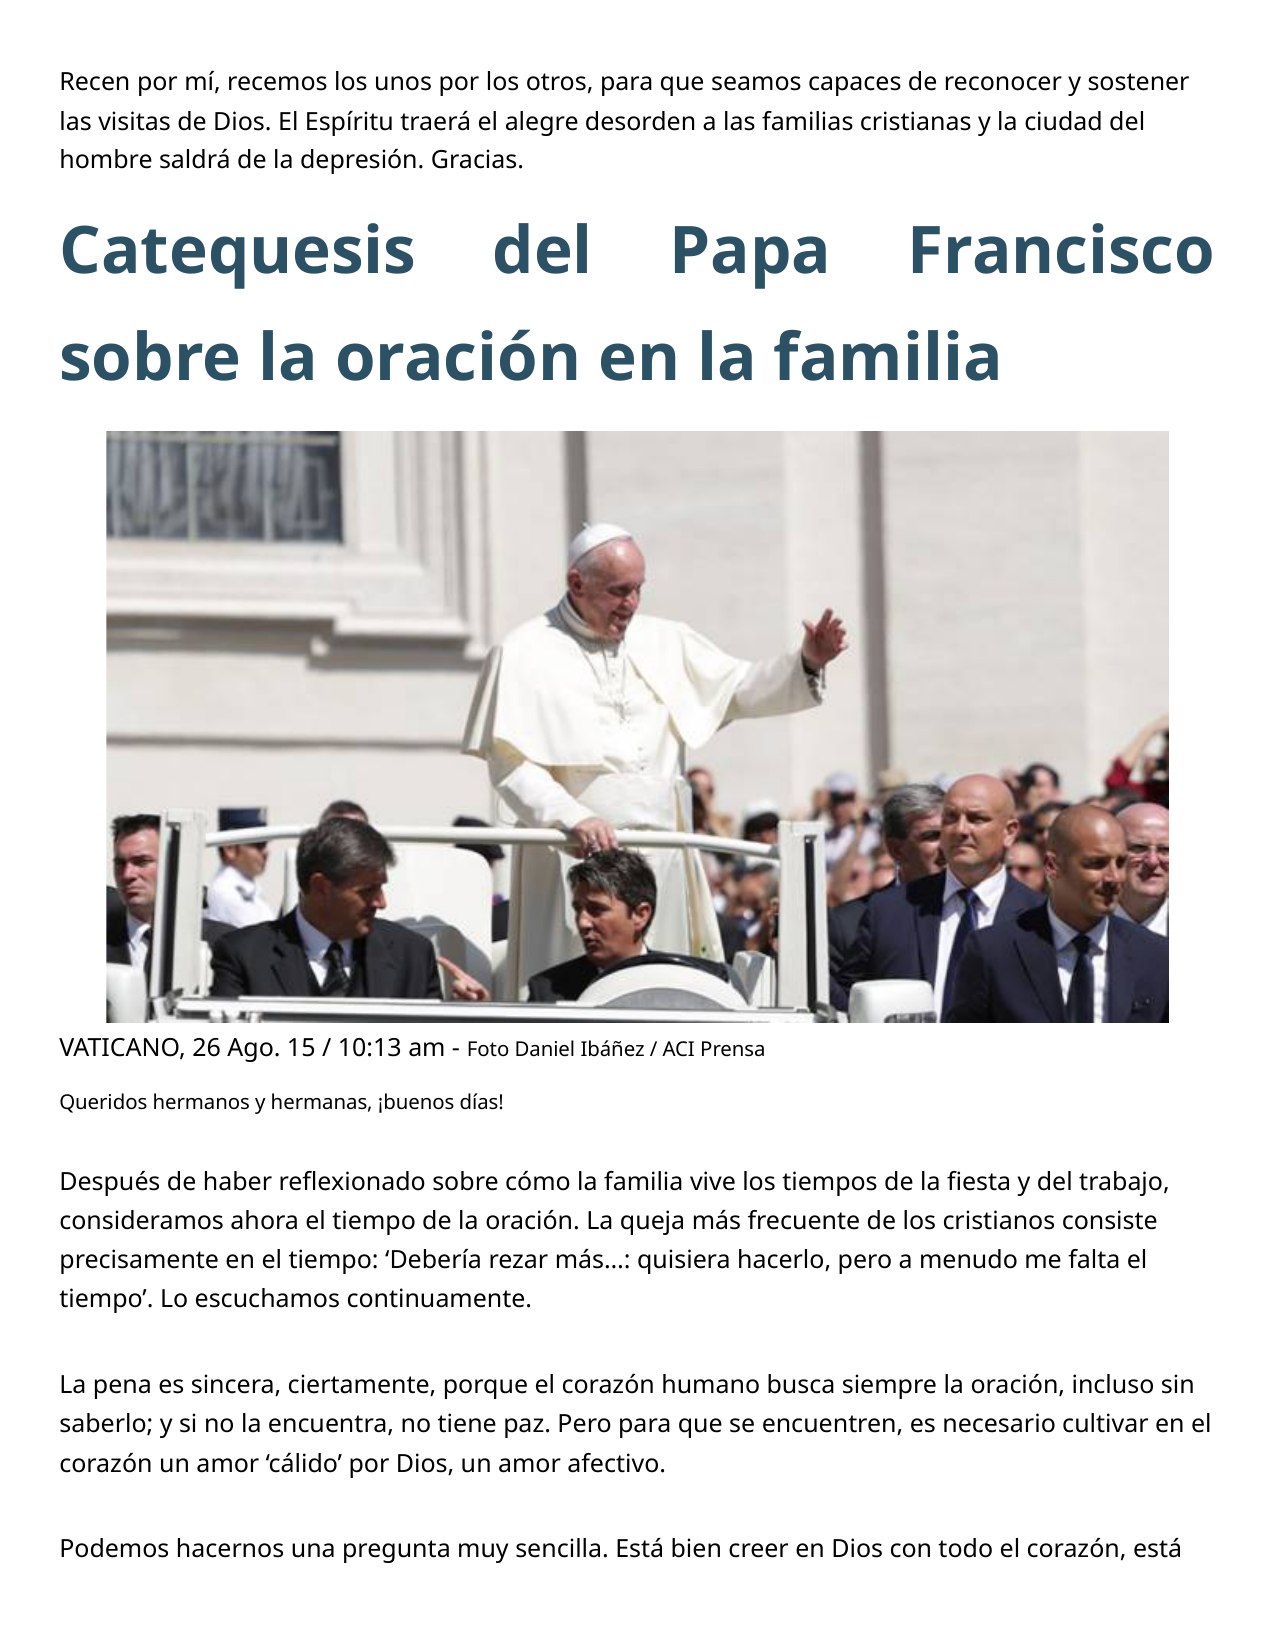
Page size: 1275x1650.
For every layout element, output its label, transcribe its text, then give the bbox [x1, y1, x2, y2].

text Podemos hacernos una pregunta muy sencilla. Está bien creer en Dios con todo el corazón, está [59, 1526, 1216, 1565]
text Queridos hermanos y hermanas, ¡buenos días! [59, 1088, 1216, 1115]
text Después de haber reflexionado sobre cómo la familia vive los tiempos de la fiesta y del trabajo, consideramos ahora el tiempo de la oración. La queja más frecuente de los cristianos consiste precisamente en el tiempo: ‘Debería rezar más…: quisiera hacerlo, pero a menudo me falta el tiempo’. Lo escuchamos continuamente. [59, 1159, 1216, 1315]
text La pena es sincera, ciertamente, porque el corazón humano busca siempre la oración, incluso sin saberlo; y si no la encuentra, no tiene paz. Pero para que se encuentren, es necesario cultivar en el corazón un amor ‘cálido’ por Dios, un amor afectivo. [59, 1362, 1216, 1479]
subtitle Catequesis del Papa Francisco sobre la oración en la familia [59, 203, 1216, 399]
text VATICANO, 26 Ago. 15 / 10:13 am - Foto Daniel Ibáñez / ACI Prensa [59, 435, 1216, 1063]
text Recen por mí, recemos los unos por los otros, para que seamos capaces de reconocer y sostener las visitas de Dios. El Espíritu traerá el alegre desorden a las familias cristianas y la ciudad del hombre saldrá de la depresión. Gracias. [59, 59, 1216, 176]
picture [106, 431, 1169, 1023]
